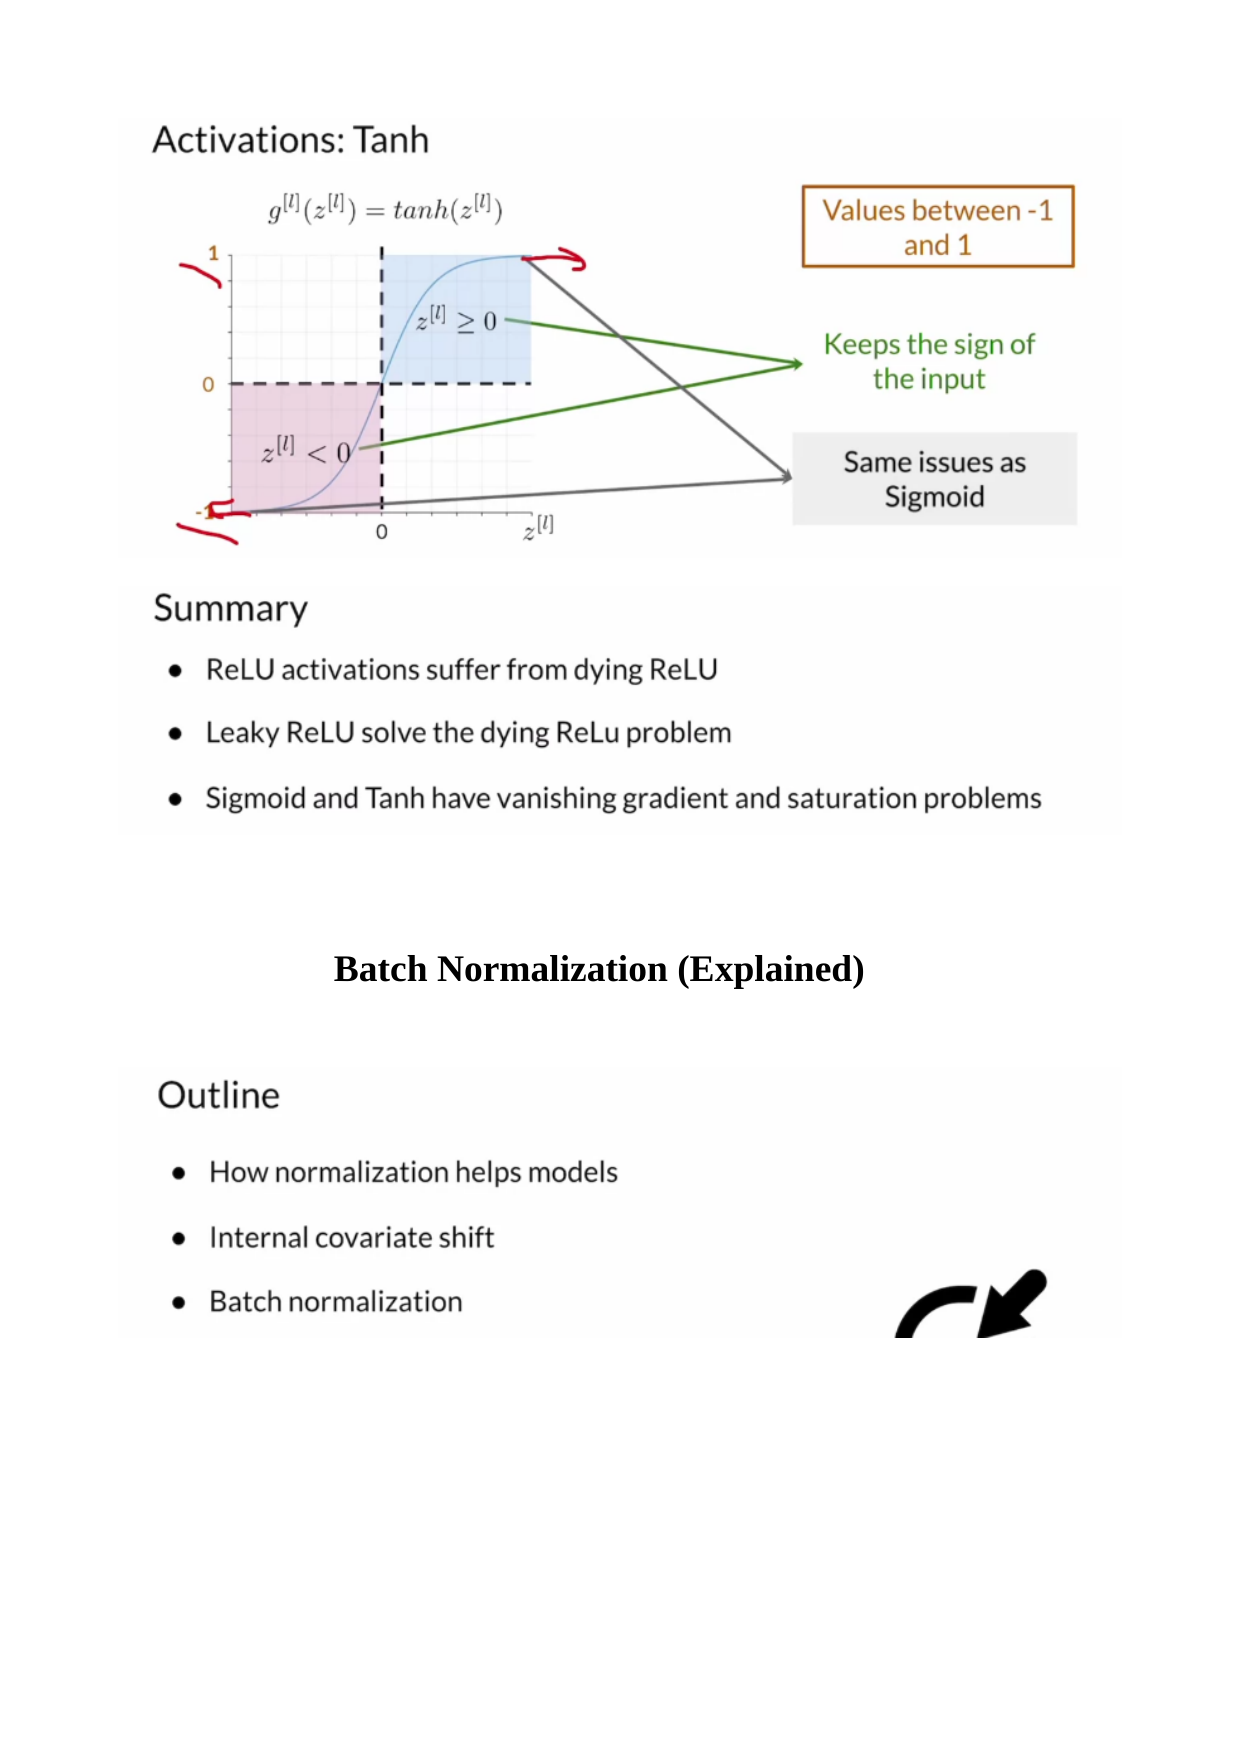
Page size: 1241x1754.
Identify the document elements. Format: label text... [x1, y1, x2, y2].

picture [118, 586, 1123, 835]
subtitle Batch Normalization (Explained) [118, 946, 1122, 989]
picture [118, 1067, 1123, 1338]
picture [118, 118, 1123, 558]
